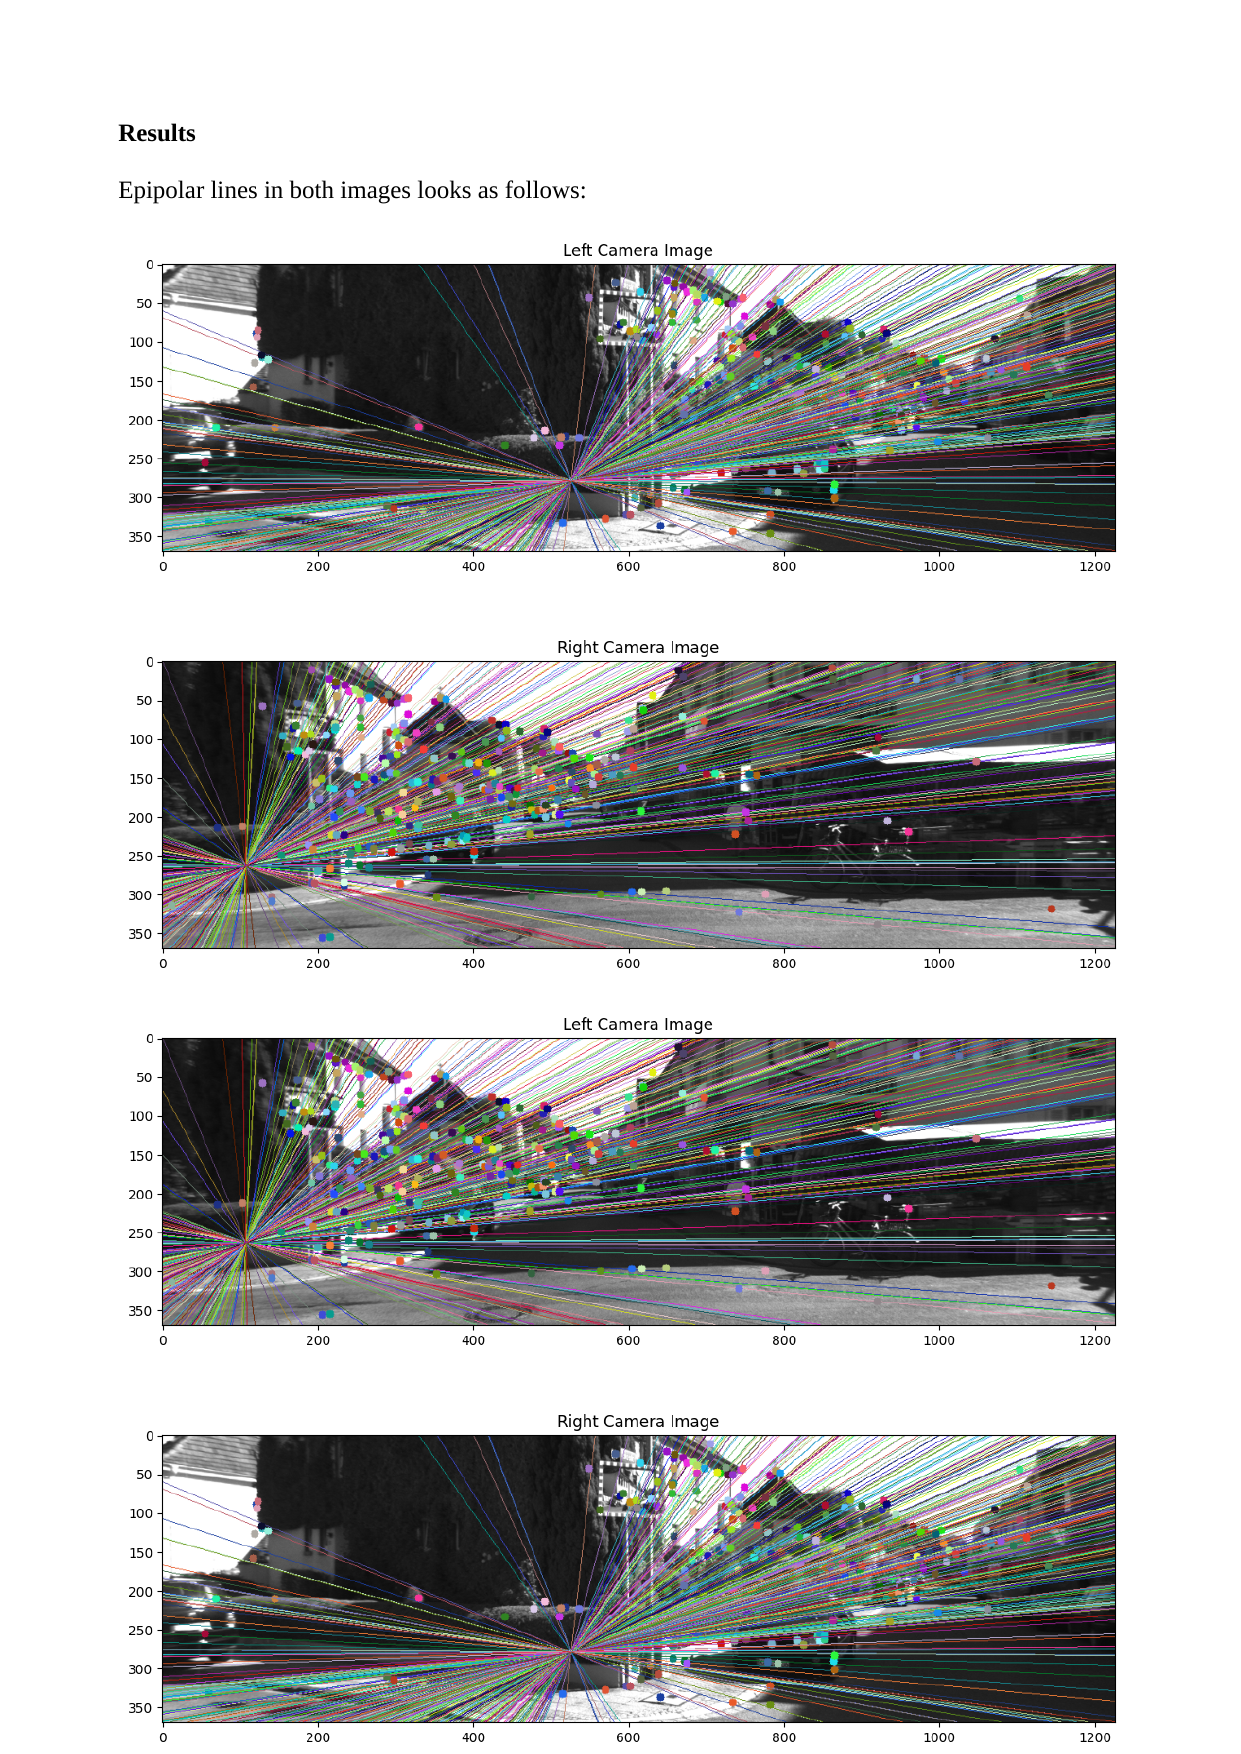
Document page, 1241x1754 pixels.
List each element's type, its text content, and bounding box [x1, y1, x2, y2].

text Results [118, 118, 1122, 147]
text Epipolar lines in both images looks as follows: [118, 176, 1122, 204]
picture [118, 1007, 1123, 1754]
picture [118, 233, 1123, 980]
